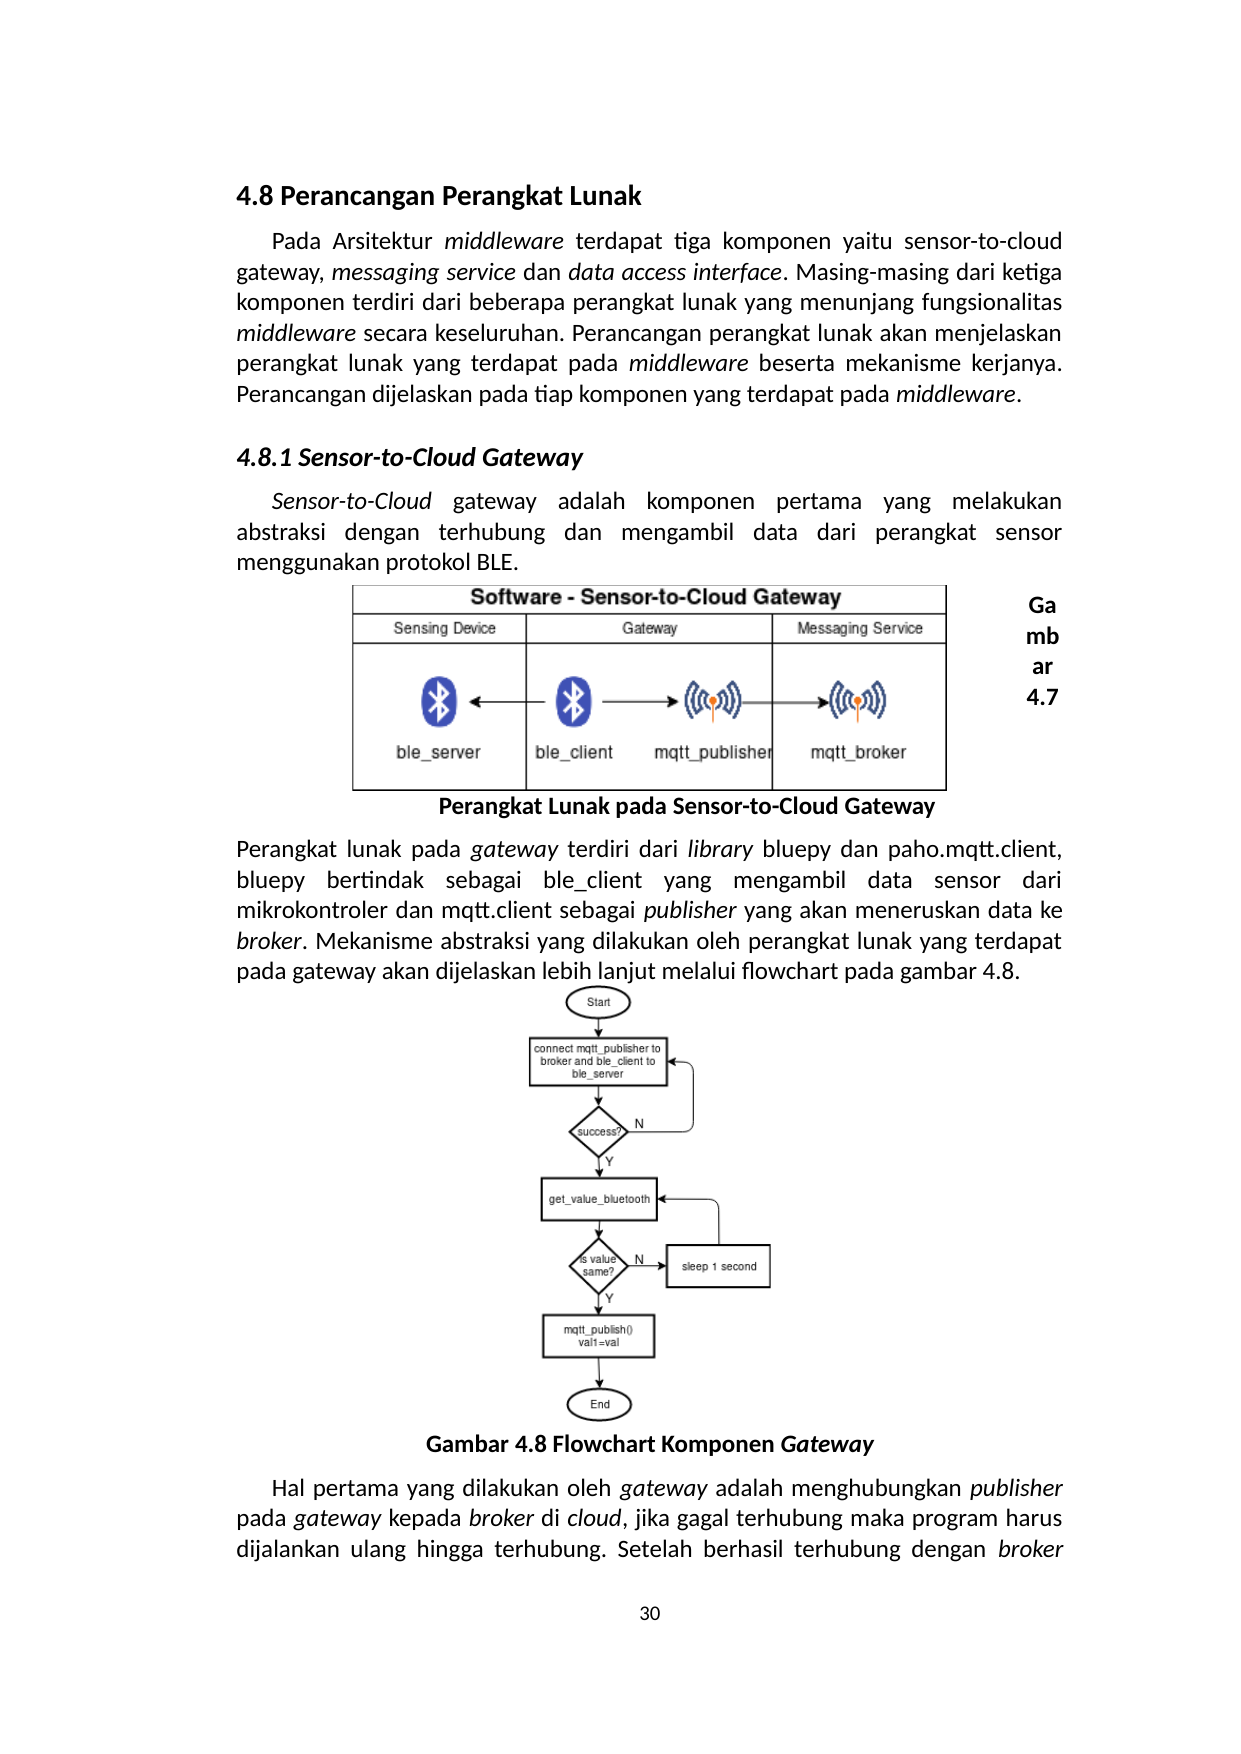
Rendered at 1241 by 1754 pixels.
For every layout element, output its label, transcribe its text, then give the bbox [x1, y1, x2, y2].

picture [352, 585, 947, 791]
list Gambar ‎4.8 Flowchart Komponen Gateway [236, 1429, 1063, 1459]
picture [528, 985, 771, 1422]
text Sensor-to-Cloud gateway adalah komponen pertama yang melakukan abstraksi dengan terhubung dan mengambil data dari perangkat sensor menggunakan protokol BLE. [236, 485, 1063, 577]
list Gambar ‎4.7 Perangkat Lunak pada Sensor-to-Cloud Gateway [236, 589, 1063, 821]
text Hal pertama yang dilakukan oleh gateway adalah menghubungkan publisher pada gateway kepada broker di cloud, jika gagal terhubung maka program harus dijalankan ulang hingga terhubung. Setelah berhasil terhubung dengan broker [236, 1472, 1063, 1563]
subtitle Perancangan Perangkat Lunak [236, 177, 1063, 213]
subtitle Sensor-to-Cloud Gateway [236, 440, 1063, 473]
text Pada Arsitektur middleware terdapat tiga komponen yaitu sensor-to-cloud gateway, messaging service dan data access interface. Masing-masing dari ketiga komponen terdiri dari beberapa perangkat lunak yang menunjang fungsionalitas middleware secara keseluruhan. Perancangan perangkat lunak akan menjelaskan perangkat lunak yang terdapat pada middleware beserta mekanisme kerjanya. Perancangan dijelaskan pada tiap komponen yang terdapat pada middleware. [236, 225, 1063, 408]
text Perangkat lunak pada gateway terdiri dari library bluepy dan paho.mqtt.client, bluepy bertindak sebagai ble_client yang mengambil data sensor dari mikrokontroler dan mqtt.client sebagai publisher yang akan meneruskan data ke broker. Mekanisme abstraksi yang dilakukan oleh perangkat lunak yang terdapat pada gateway akan dijelaskan lebih lanjut melalui flowchart pada gambar 4.8. [236, 833, 1063, 986]
